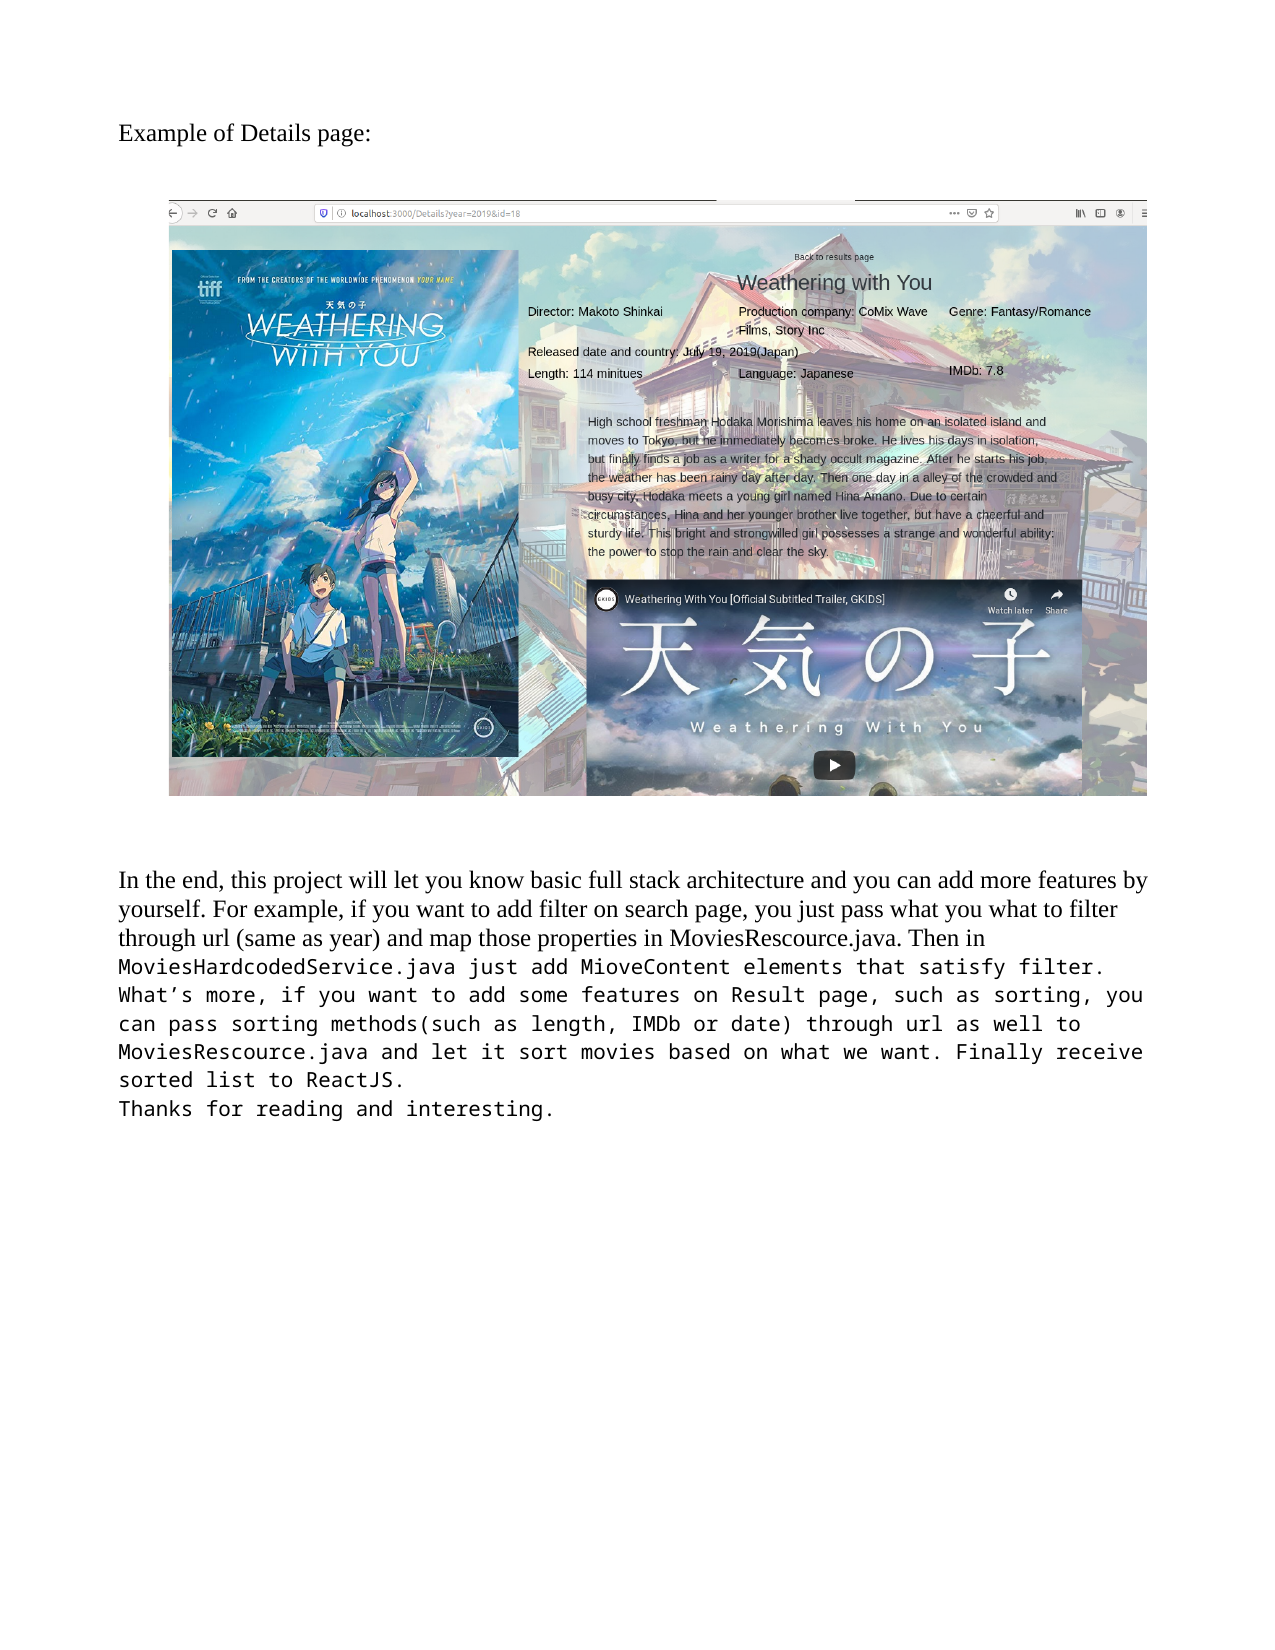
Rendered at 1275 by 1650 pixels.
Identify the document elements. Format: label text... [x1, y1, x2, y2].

text In the end, this project will let you know basic full stack architecture and you can add more features by yourself. For example, if you want to add filter on search page, you just pass what you what to filter through url (same as year) and map those properties in MoviesRescource.java. Then in MoviesHardcodedService.java just add MioveContent elements that satisfy filter. What’s more, if you want to add some features on Result page, such as sorting, you can pass sorting methods(such as length, IMDb or date) through url as well to MoviesRescource.java and let it sort movies based on what we want. Finally receive sorted list to ReactJS. [118, 866, 1157, 1094]
text Thanks for reading and interesting. [118, 1094, 1157, 1122]
text Example of Details page: [118, 118, 1157, 147]
picture [168, 200, 1147, 796]
